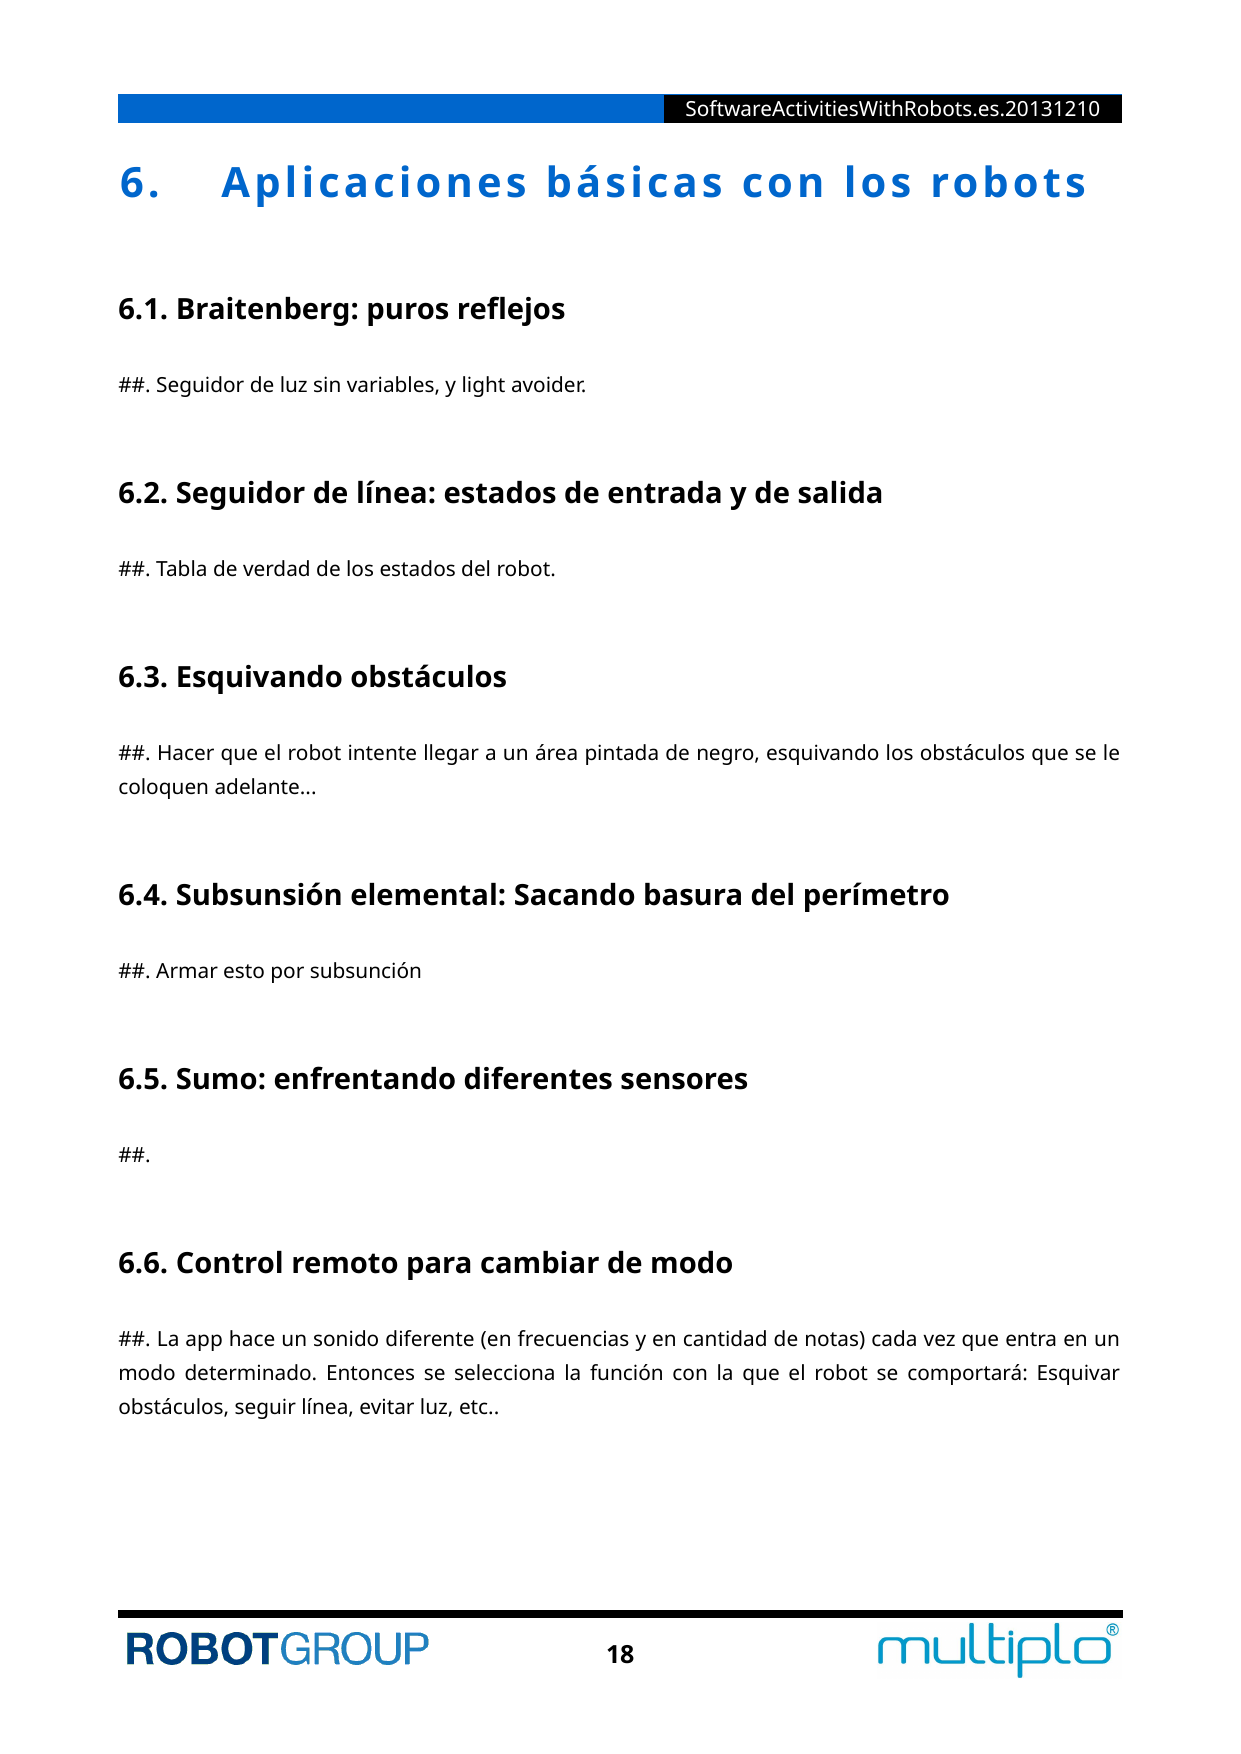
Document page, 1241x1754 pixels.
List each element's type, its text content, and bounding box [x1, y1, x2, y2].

text 6.3. Esquivando obstáculos [118, 656, 1122, 696]
text 6.4. Subsunsión elemental: Sacando basura del perímetro [118, 874, 1122, 914]
text 6.1. Braitenberg: puros reflejos [118, 289, 1122, 328]
text 6. Aplicaciones básicas con los robots [120, 152, 1122, 209]
text 6.6. Control remoto para cambiar de modo [118, 1242, 1122, 1282]
text 6.5. Sumo: enfrentando diferentes sensores [118, 1058, 1122, 1098]
text ##. Tabla de verdad de los estados del robot. [118, 554, 1122, 583]
text 6.2. Seguidor de línea: estados de entrada y de salida [118, 472, 1122, 512]
text ##. [118, 1140, 1122, 1168]
picture [118, 1622, 434, 1673]
text ##. Armar esto por subsunción [118, 956, 1122, 984]
text ##. Seguidor de luz sin variables, y light avoider. [118, 370, 1122, 399]
text ##. La app hace un sonido diferente (en frecuencias y en cantidad de notas) cada vez que entra en un modo determinado. Entonces se selecciona la función con la que el robot se comportará: Esquivar obstáculos, seguir línea, evitar luz, etc.. [118, 1324, 1122, 1420]
picture [877, 1622, 1123, 1679]
text ##. Hacer que el robot intente llegar a un área pintada de negro, esquivando los obstáculos que se le coloquen adelante... [118, 738, 1122, 801]
